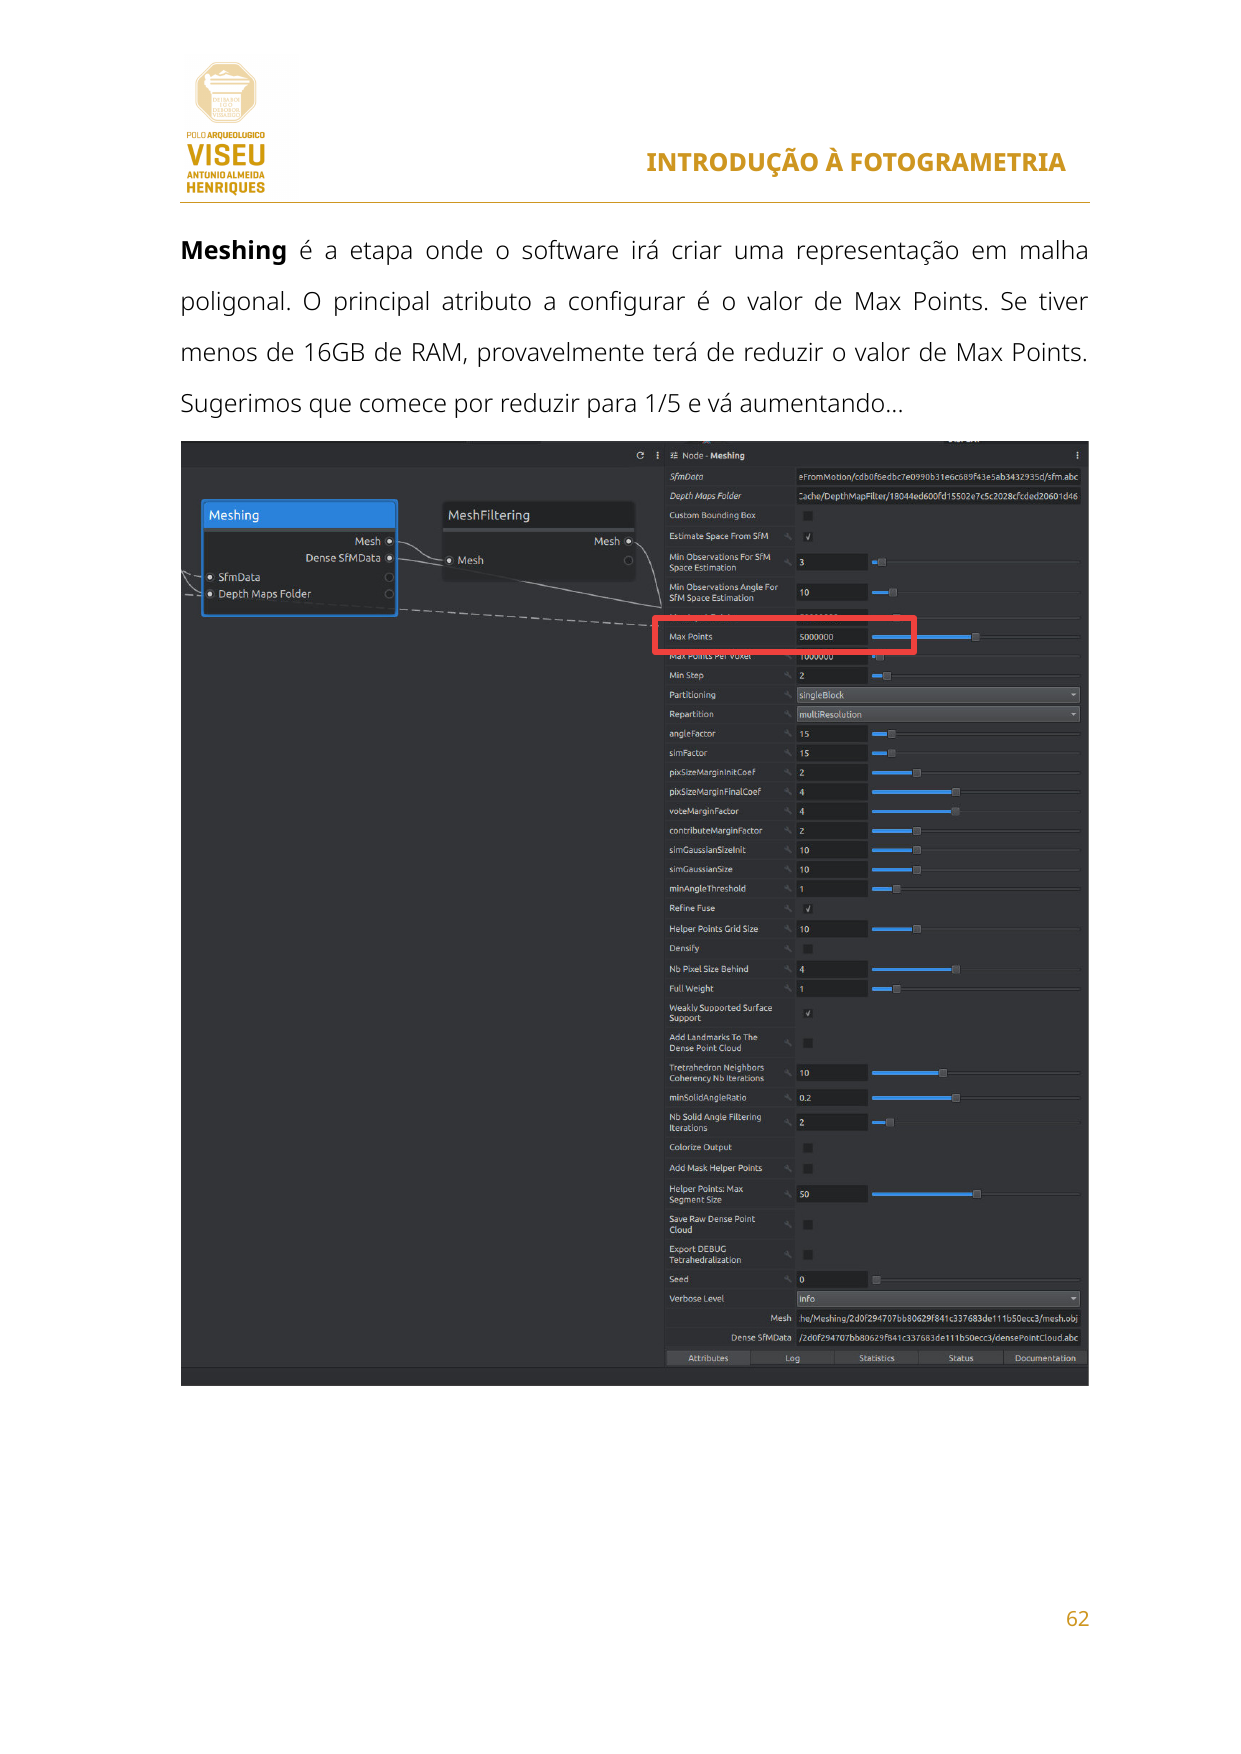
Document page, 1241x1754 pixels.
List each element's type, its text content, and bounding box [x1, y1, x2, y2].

picture [184, 54, 300, 202]
picture [181, 441, 1089, 1386]
text Meshing é a etapa onde o software irá criar uma representação em malha poligonal. O principal atributo a configurar é o valor de Max Points. Se tiver menos de 16GB de RAM, provavelmente terá de reduzir o valor de Max Points. Sugerimos que comece por reduzir para 1/5 e vá aumentando... [180, 232, 1090, 419]
